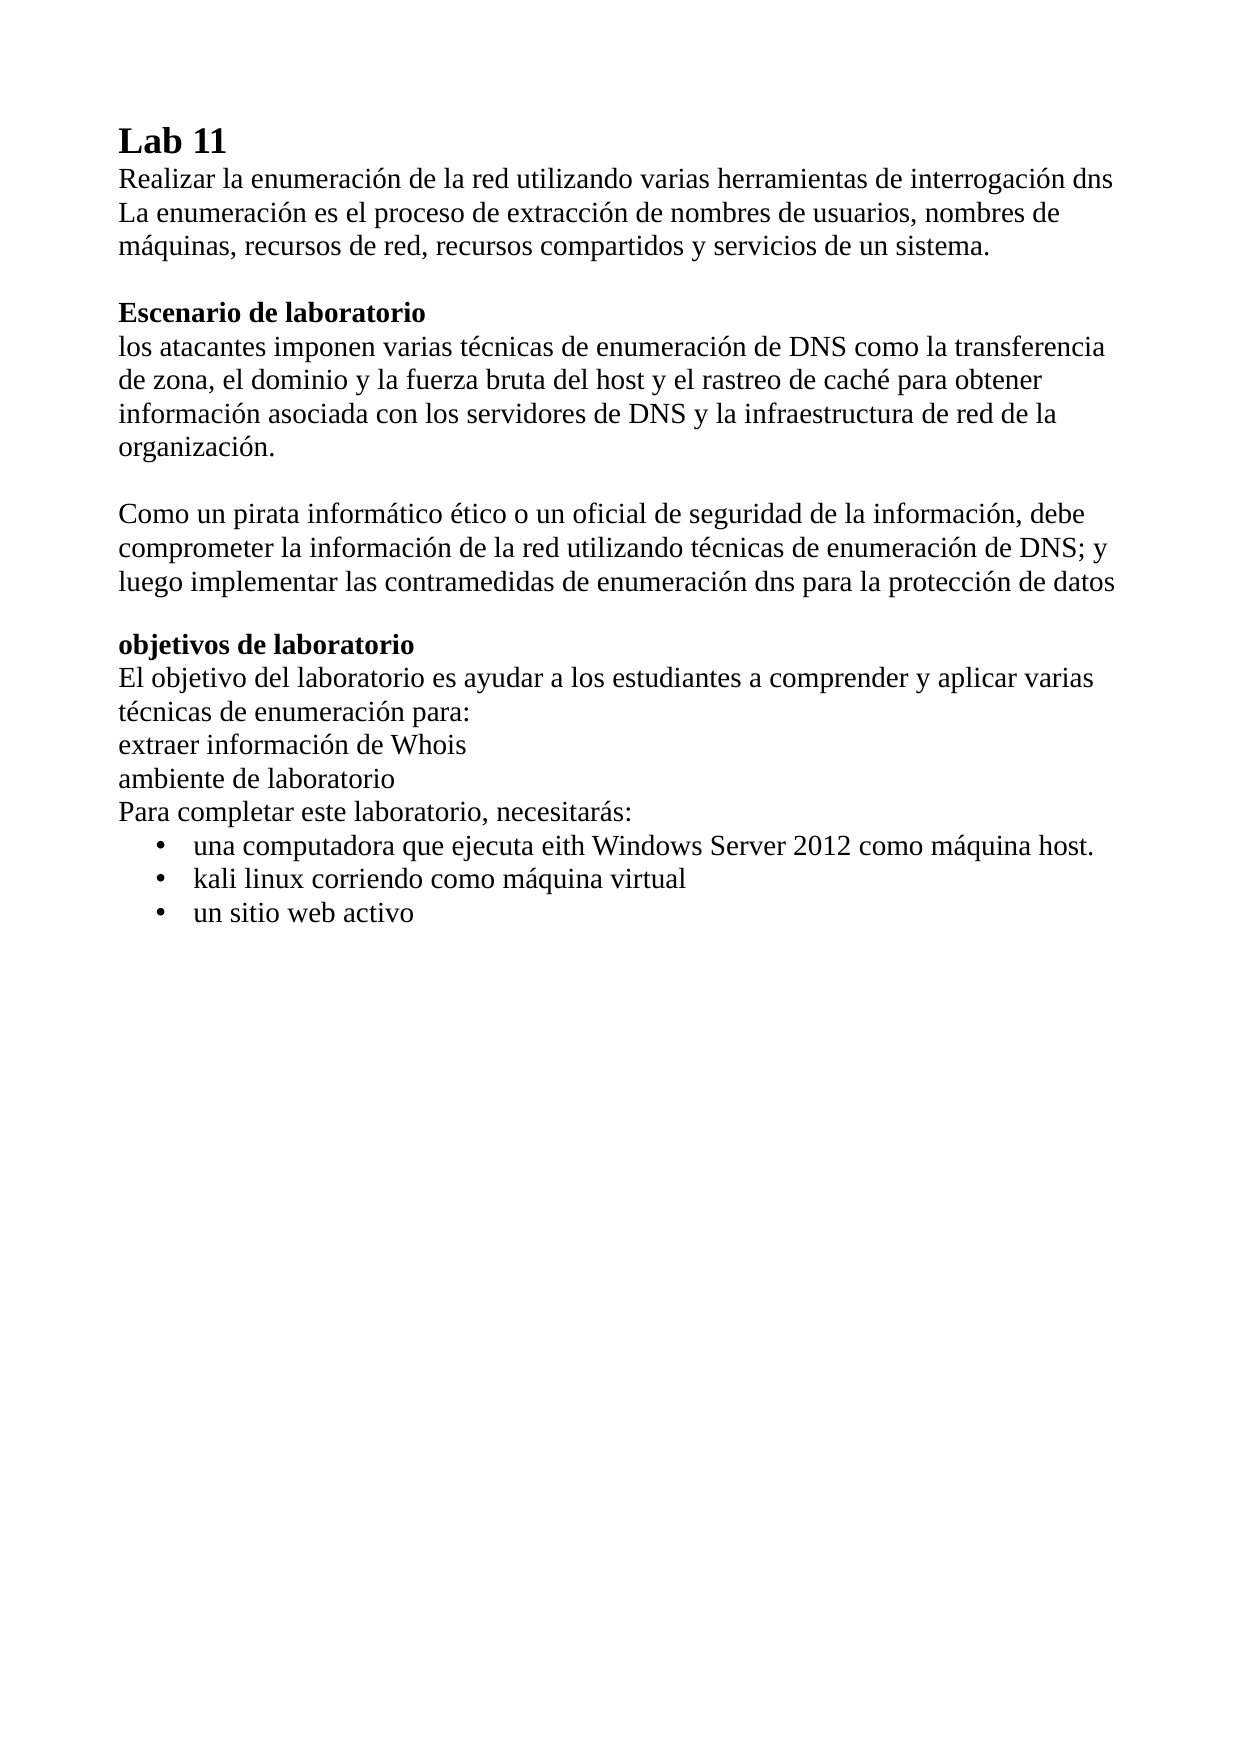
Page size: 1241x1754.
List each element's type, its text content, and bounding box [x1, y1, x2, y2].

list kali linux corriendo como máquina virtual [156, 862, 1122, 895]
text Realizar la enumeración de la red utilizando varias herramientas de interrogación dns [118, 161, 1122, 195]
text La enumeración es el proceso de extracción de nombres de usuarios, nombres de máquinas, recursos de red, recursos compartidos y servicios de un sistema. [118, 195, 1122, 262]
list un sitio web activo [156, 895, 1122, 929]
text ambiente de laboratorio [118, 761, 1122, 794]
text Como un pirata informático ético o un oficial de seguridad de la información, debe comprometer la información de la red utilizando técnicas de enumeración de DNS; y luego implementar las contramedidas de enumeración dns para la protección de datos [118, 497, 1122, 597]
text objetivos de laboratorio [118, 627, 1122, 660]
text extraer información de Whois [118, 727, 1122, 761]
text Escenario de laboratorio [118, 295, 1122, 329]
text Lab 11 [118, 118, 1122, 161]
text los atacantes imponen varias técnicas de enumeración de DNS como la transferencia de zona, el dominio y la fuerza bruta del host y el rastreo de caché para obtener información asociada con los servidores de DNS y la infraestructura de red de la organización. [118, 329, 1122, 463]
list una computadora que ejecuta eith Windows Server 2012 como máquina host. [156, 828, 1122, 862]
text Para completar este laboratorio, necesitarás: [118, 794, 1122, 828]
text El objetivo del laboratorio es ayudar a los estudiantes a comprender y aplicar varias técnicas de enumeración para: [118, 660, 1122, 727]
